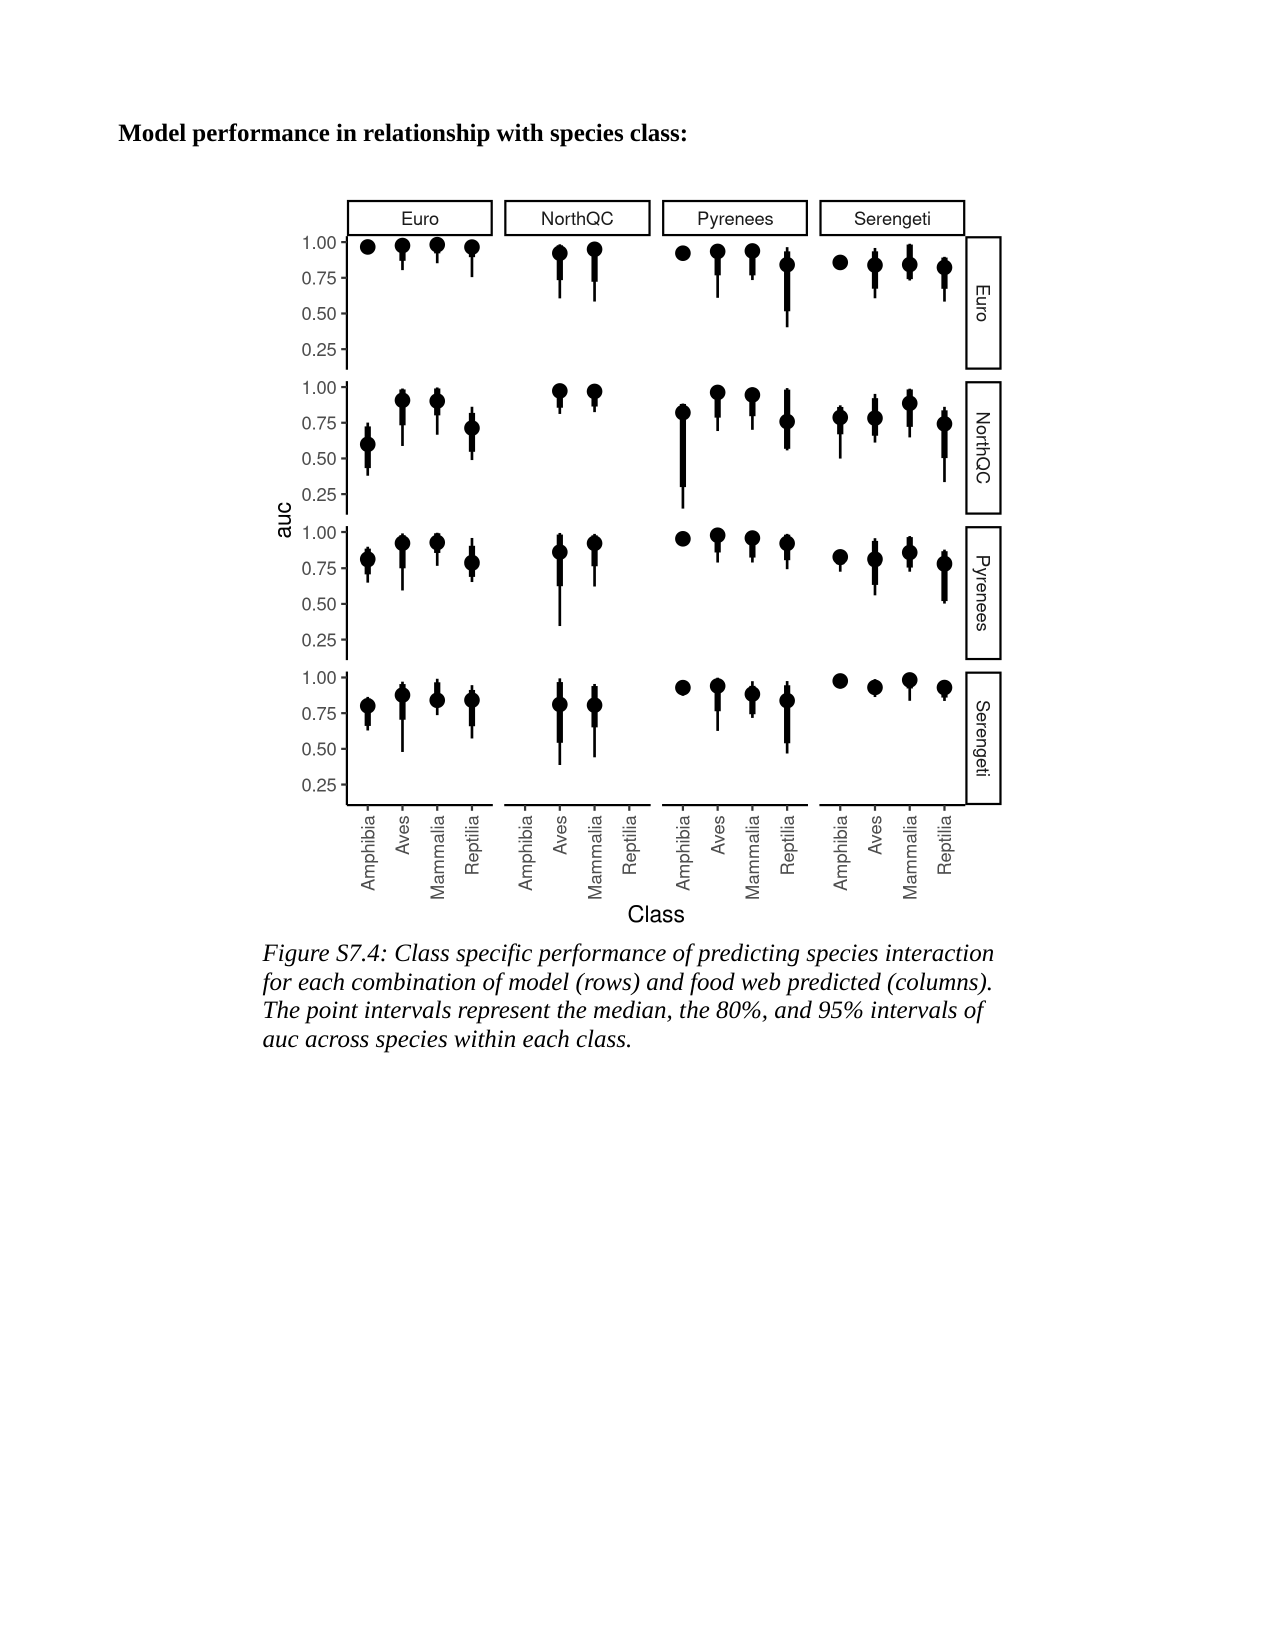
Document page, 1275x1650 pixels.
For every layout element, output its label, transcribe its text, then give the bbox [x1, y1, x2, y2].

text Figure S7.4: Class specific performance of predicting species interaction for each combination of model (rows) and food web predicted (columns). The point intervals represent the median, the 80%, and 95% intervals of auc across species within each class. [262, 939, 1012, 1053]
text Model performance in relationship with species class: [118, 118, 1157, 147]
picture [262, 188, 1013, 939]
